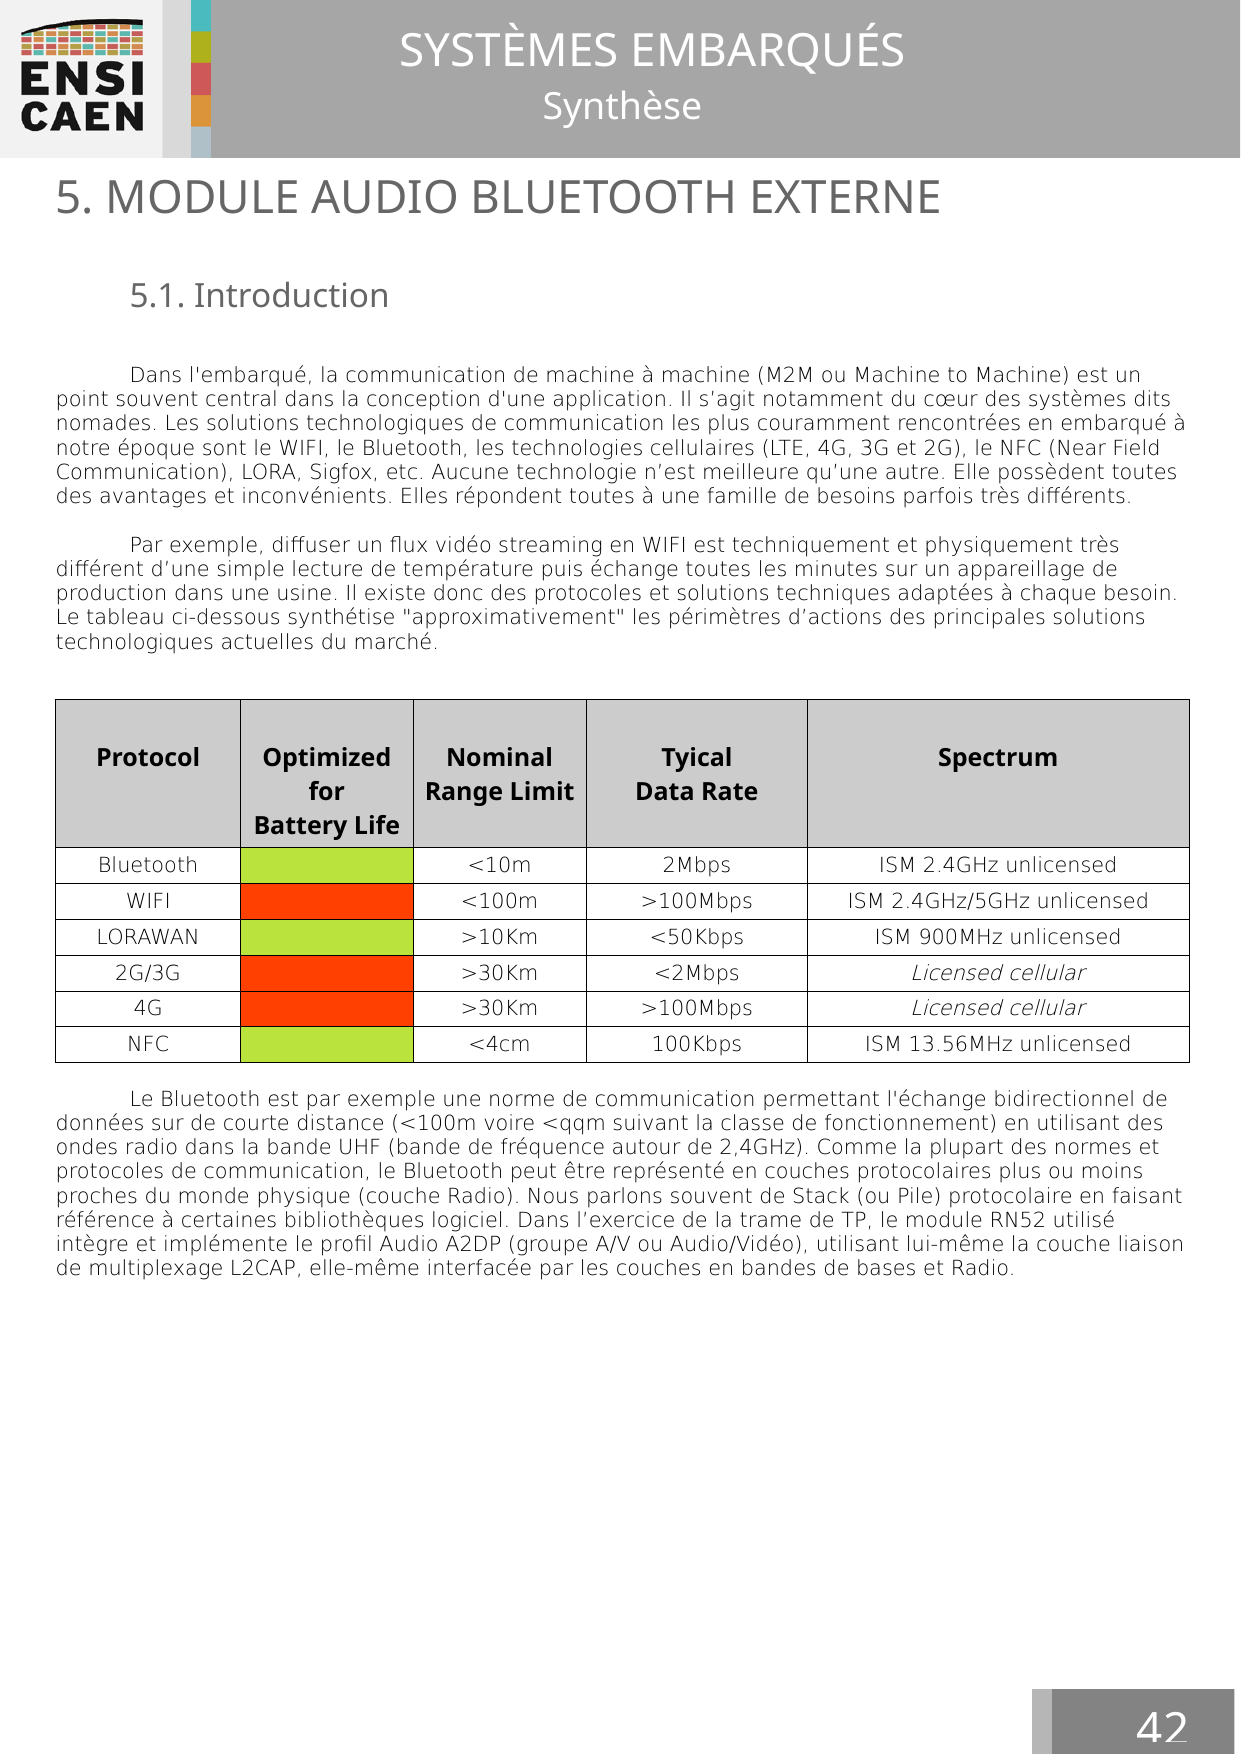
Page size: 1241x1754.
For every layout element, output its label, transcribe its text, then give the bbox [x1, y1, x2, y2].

text 5. MODULE AUDIO BLUETOOTH EXTERNE [55, 164, 1189, 226]
table_cell <50Kbps [587, 920, 807, 955]
table_cell >100Mbps [587, 992, 807, 1026]
table_cell 100Kbps [587, 1027, 807, 1062]
table_cell >10Km [414, 920, 586, 955]
table_header Nominal Range Limit [414, 700, 586, 847]
table_cell >100Mbps [587, 884, 807, 919]
table_cell WIFI [56, 884, 240, 919]
table_cell [241, 956, 413, 991]
text Par exemple, diffuser un flux vidéo streaming en WIFI est techniquement et physiquement très différent d’une simple lecture de température puis échange toutes les minutes sur un appareillage de production dans une usine. Il existe donc des protocoles et solutions techniques adaptées à chaque besoin. Le tableau ci-dessous synthétise "approximativement" les périmètres d’actions des principales solutions technologiques actuelles du marché. [55, 533, 1189, 654]
table_cell Bluetooth [56, 848, 240, 883]
table_cell [241, 1027, 413, 1062]
table_cell [241, 884, 413, 919]
table_cell LORAWAN [56, 920, 240, 955]
table_header Optimized for Battery Life [241, 700, 413, 847]
table_cell Licensed cellular [808, 956, 1189, 991]
text 5.1. Introduction [55, 272, 1189, 317]
table_cell ISM 13.56MHz unlicensed [808, 1027, 1189, 1062]
table_header Tyical Data Rate [587, 700, 807, 847]
text Le Bluetooth est par exemple une norme de communication permettant l'échange bidirectionnel de données sur de courte distance (<100m voire <qqm suivant la classe de fonctionnement) en utilisant des ondes radio dans la bande UHF (bande de fréquence autour de 2,4GHz). Comme la plupart des normes et protocoles de communication, le Bluetooth peut être représenté en couches protocolaires plus ou moins proches du monde physique (couche Radio). Nous parlons souvent de Stack (ou Pile) protocolaire en faisant référence à certaines bibliothèques logiciel. Dans l’exercice de la trame de TP, le module RN52 utilisé intègre et implémente le profil Audio A2DP (groupe A/V ou Audio/Vidéo), utilisant lui-même la couche liaison de multiplexage L2CAP, elle-même interfacée par les couches en bandes de bases et Radio. [55, 1087, 1189, 1281]
table_cell <100m [414, 884, 586, 919]
table_cell 2Mbps [587, 848, 807, 883]
table_cell NFC [56, 1027, 240, 1062]
table_cell [241, 920, 413, 955]
picture [1032, 1689, 1235, 1754]
picture [0, 0, 1241, 158]
table_cell ISM 2.4GHz/5GHz unlicensed [808, 884, 1189, 919]
text Dans l'embarqué, la communication de machine à machine (M2M ou Machine to Machine) est un point souvent central dans la conception d'une application. Il s’agit notamment du cœur des systèmes dits nomades. Les solutions technologiques de communication les plus couramment rencontrées en embarqué à notre époque sont le WIFI, le Bluetooth, les technologies cellulaires (LTE, 4G, 3G et 2G), le NFC (Near Field Communication), LORA, Sigfox, etc. Aucune technologie n’est meilleure qu’une autre. Elle possèdent toutes des avantages et inconvénients. Elles répondent toutes à une famille de besoins parfois très différents. [55, 363, 1189, 508]
table_cell ISM 2.4GHz unlicensed [808, 848, 1189, 883]
table_cell 2G/3G [56, 956, 240, 991]
table_cell >30Km [414, 956, 586, 991]
table_cell <10m [414, 848, 586, 883]
table_cell Licensed cellular [808, 992, 1189, 1026]
table_cell [241, 848, 413, 883]
table_cell 4G [56, 992, 240, 1026]
table_header Spectrum [808, 700, 1189, 847]
table_header Protocol [56, 700, 240, 847]
table_cell >30Km [414, 992, 586, 1026]
table_cell <2Mbps [587, 956, 807, 991]
table_cell [241, 992, 413, 1026]
table_cell ISM 900MHz unlicensed [808, 920, 1189, 955]
table_cell <4cm [414, 1027, 586, 1062]
